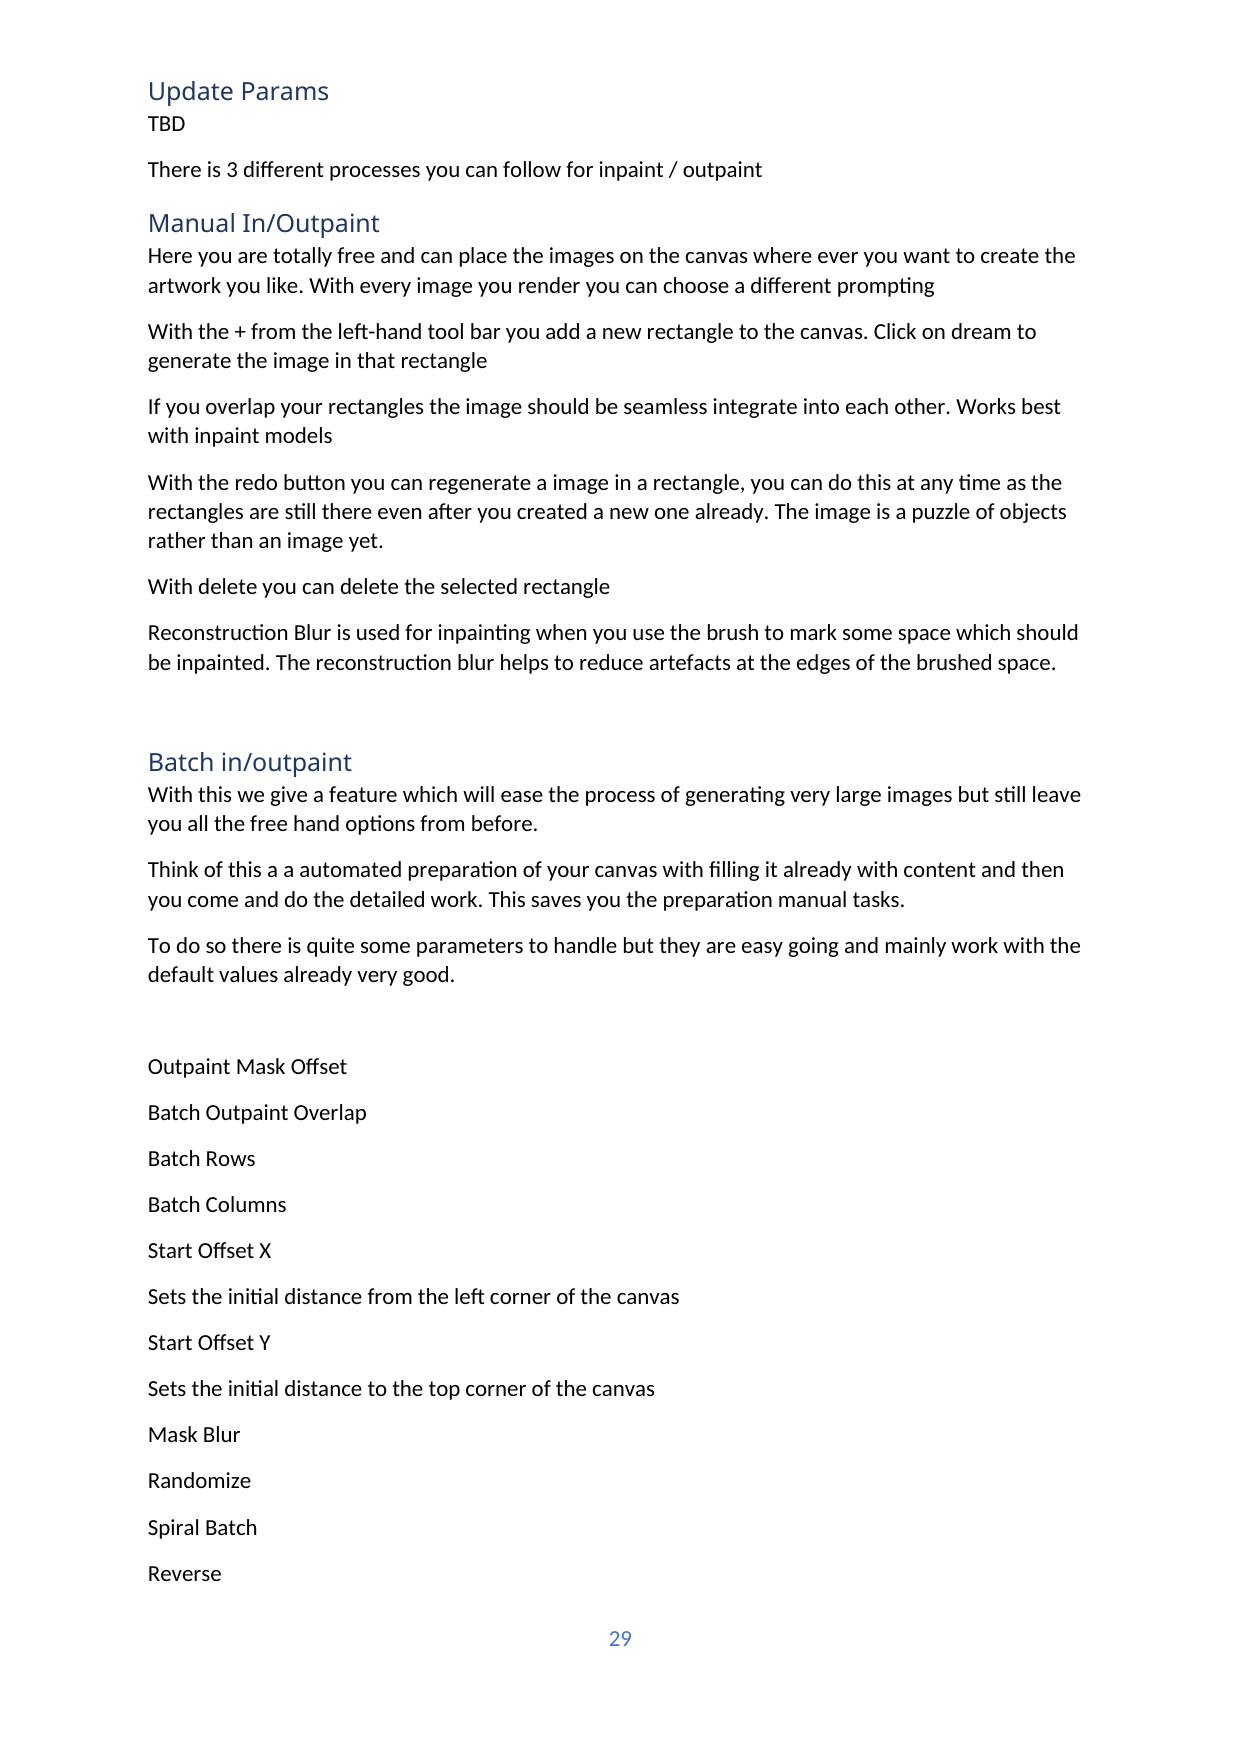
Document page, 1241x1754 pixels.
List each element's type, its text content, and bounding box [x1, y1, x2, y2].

text With this we give a feature which will ease the process of generating very large images but still leave you all the free hand options from before. [148, 780, 1093, 837]
text TBD [148, 109, 1093, 137]
text Spiral Batch [148, 1513, 1093, 1541]
text Start Offset Y [148, 1328, 1093, 1356]
text Randomize [148, 1467, 1093, 1494]
text There is 3 different processes you can follow for inpaint / outpaint [148, 156, 1093, 183]
text Batch Rows [148, 1144, 1093, 1172]
text With delete you can delete the selected rectangle [148, 572, 1093, 601]
text Outpaint Mask Offset [148, 1052, 1093, 1080]
text With the redo button you can regenerate a image in a rectangle, you can do this at any time as the rectangles are still there even after you created a new one already. The image is a puzzle of objects rather than an image yet. [148, 468, 1093, 554]
text Batch Outpaint Overlap [148, 1098, 1093, 1126]
text To do so there is quite some parameters to handle but they are easy going and mainly work with the default values already very good. [148, 931, 1093, 988]
text Think of this a a automated preparation of your canvas with filling it already with content and then you come and do the detailed work. This saves you the preparation manual tasks. [148, 855, 1093, 913]
text Sets the initial distance from the left corner of the canvas [148, 1282, 1093, 1310]
subtitle Batch in/outpaint [148, 744, 1093, 778]
text With the + from the left-hand tool bar you add a new rectangle to the canvas. Click on dream to generate the image in that rectangle [148, 317, 1093, 374]
text Batch Columns [148, 1190, 1093, 1218]
text Sets the initial distance to the top corner of the canvas [148, 1374, 1093, 1402]
text Here you are totally free and can place the images on the canvas where ever you want to create the artwork you like. With every image you render you can choose a different prompting [148, 241, 1093, 299]
text Mask Blur [148, 1421, 1093, 1448]
text Reverse [148, 1559, 1093, 1587]
subtitle Update Params [148, 74, 1093, 108]
text Start Offset X [148, 1236, 1093, 1264]
text If you overlap your rectangles the image should be seamless integrate into each other. Works best with inpaint models [148, 392, 1093, 450]
subtitle Manual In/Outpaint [148, 206, 1093, 240]
text Reconstruction Blur is used for inpainting when you use the brush to mark some space which should be inpainted. The reconstruction blur helps to reduce artefacts at the edges of the brushed space. [148, 618, 1093, 676]
